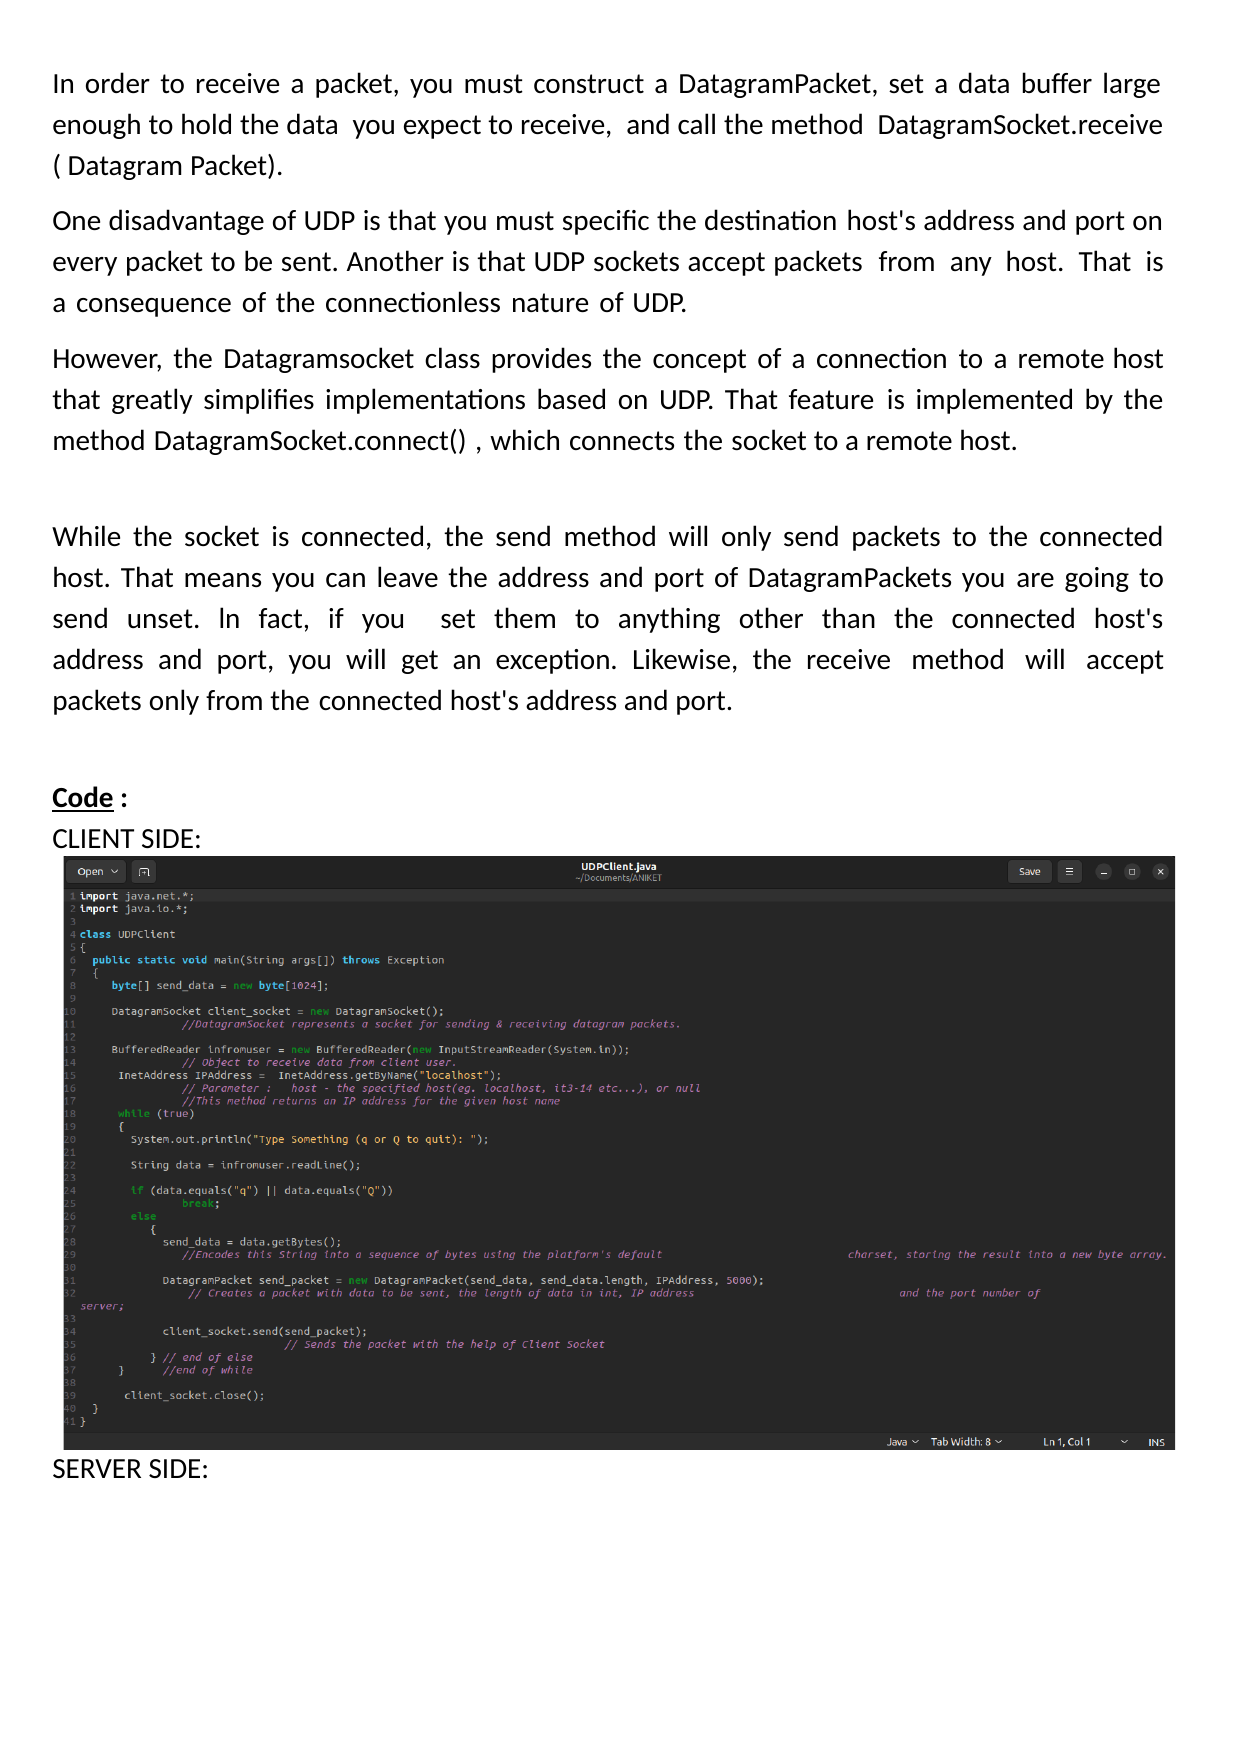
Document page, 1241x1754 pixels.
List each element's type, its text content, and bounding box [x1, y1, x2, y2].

text In order to receive a packet, you must construct a DatagramPacket, set a data buffer large enough to hold the data you expect to receive, and call the method DatagramSocket.receive ( Datagram Packet). [52, 65, 1163, 183]
text One disadvantage of UDP is that you must specific the destination host's address and port on every packet to be sent. Another is that UDP sockets accept packets from any host. That is a consequence of the connectionless nature of UDP. [52, 202, 1164, 320]
text However, the Datagramsocket class provides the concept of a connection to a remote host that greatly simplifies implementations based on UDP. That feature is implemented by the method DatagramSocket.connect() , which connects the socket to a remote host. [52, 340, 1164, 457]
text CLIENT SIDE: [52, 820, 1164, 856]
text While the socket is connected, the send method will only send packets to the connected host. That means you can leave the address and port of DatagramPackets you are going to send unset. ln fact, if you set them to anything other than the connected host's address and port, you will get an exception. Likewise, the receive method will accept packets only from the connected host's address and port. [52, 518, 1164, 718]
text Code : [52, 779, 1187, 815]
text SERVER SIDE: [52, 920, 1164, 1486]
